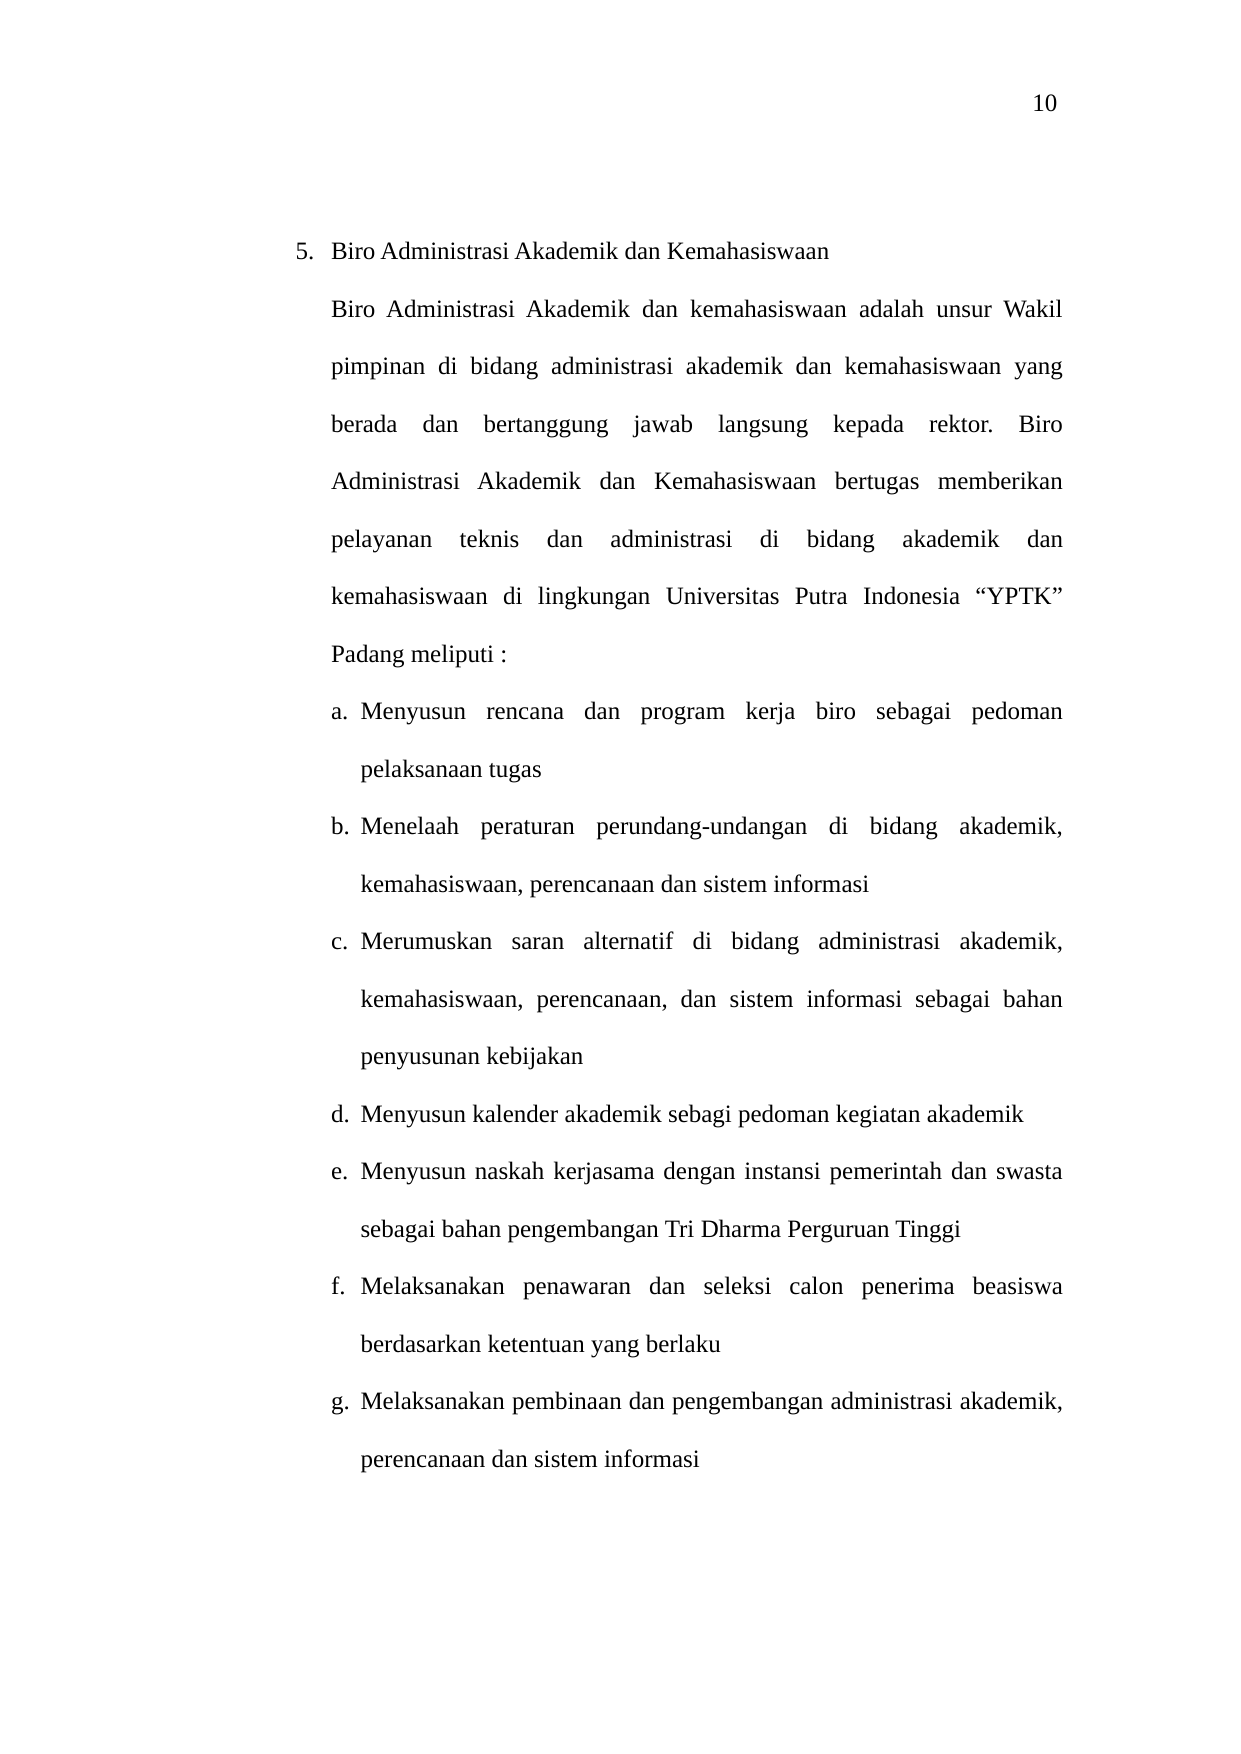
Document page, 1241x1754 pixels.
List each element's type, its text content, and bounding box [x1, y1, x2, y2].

list Melaksanakan pembinaan dan pengembangan administrasi akademik, perencanaan dan sistem informasi [331, 1386, 1063, 1472]
list Biro Administrasi Akademik dan Kemahasiswaan [295, 236, 1063, 265]
list Menyusun rencana dan program kerja biro sebagai pedoman pelaksanaan tugas [331, 696, 1063, 782]
list Menyusun naskah kerjasama dengan instansi pemerintah dan swasta sebagai bahan pengembangan Tri Dharma Perguruan Tinggi [331, 1156, 1063, 1242]
list Biro Administrasi Akademik dan kemahasiswaan adalah unsur Wakil pimpinan di bidang administrasi akademik dan kemahasiswaan yang berada dan bertanggung jawab langsung kepada rektor. Biro Administrasi Akademik dan Kemahasiswaan bertugas memberikan pelayanan teknis dan administrasi di bidang akademik dan kemahasiswaan di lingkungan Universitas Putra Indonesia “YPTK” Padang meliputi : [295, 294, 1063, 667]
list Merumuskan saran alternatif di bidang administrasi akademik, kemahasiswaan, perencanaan, dan sistem informasi sebagai bahan penyusunan kebijakan [331, 926, 1063, 1070]
list Menyusun kalender akademik sebagi pedoman kegiatan akademik [331, 1099, 1063, 1127]
list Melaksanakan penawaran dan seleksi calon penerima beasiswa berdasarkan ketentuan yang berlaku [331, 1271, 1063, 1357]
list Menelaah peraturan perundang-undangan di bidang akademik, kemahasiswaan, perencanaan dan sistem informasi [331, 811, 1063, 897]
